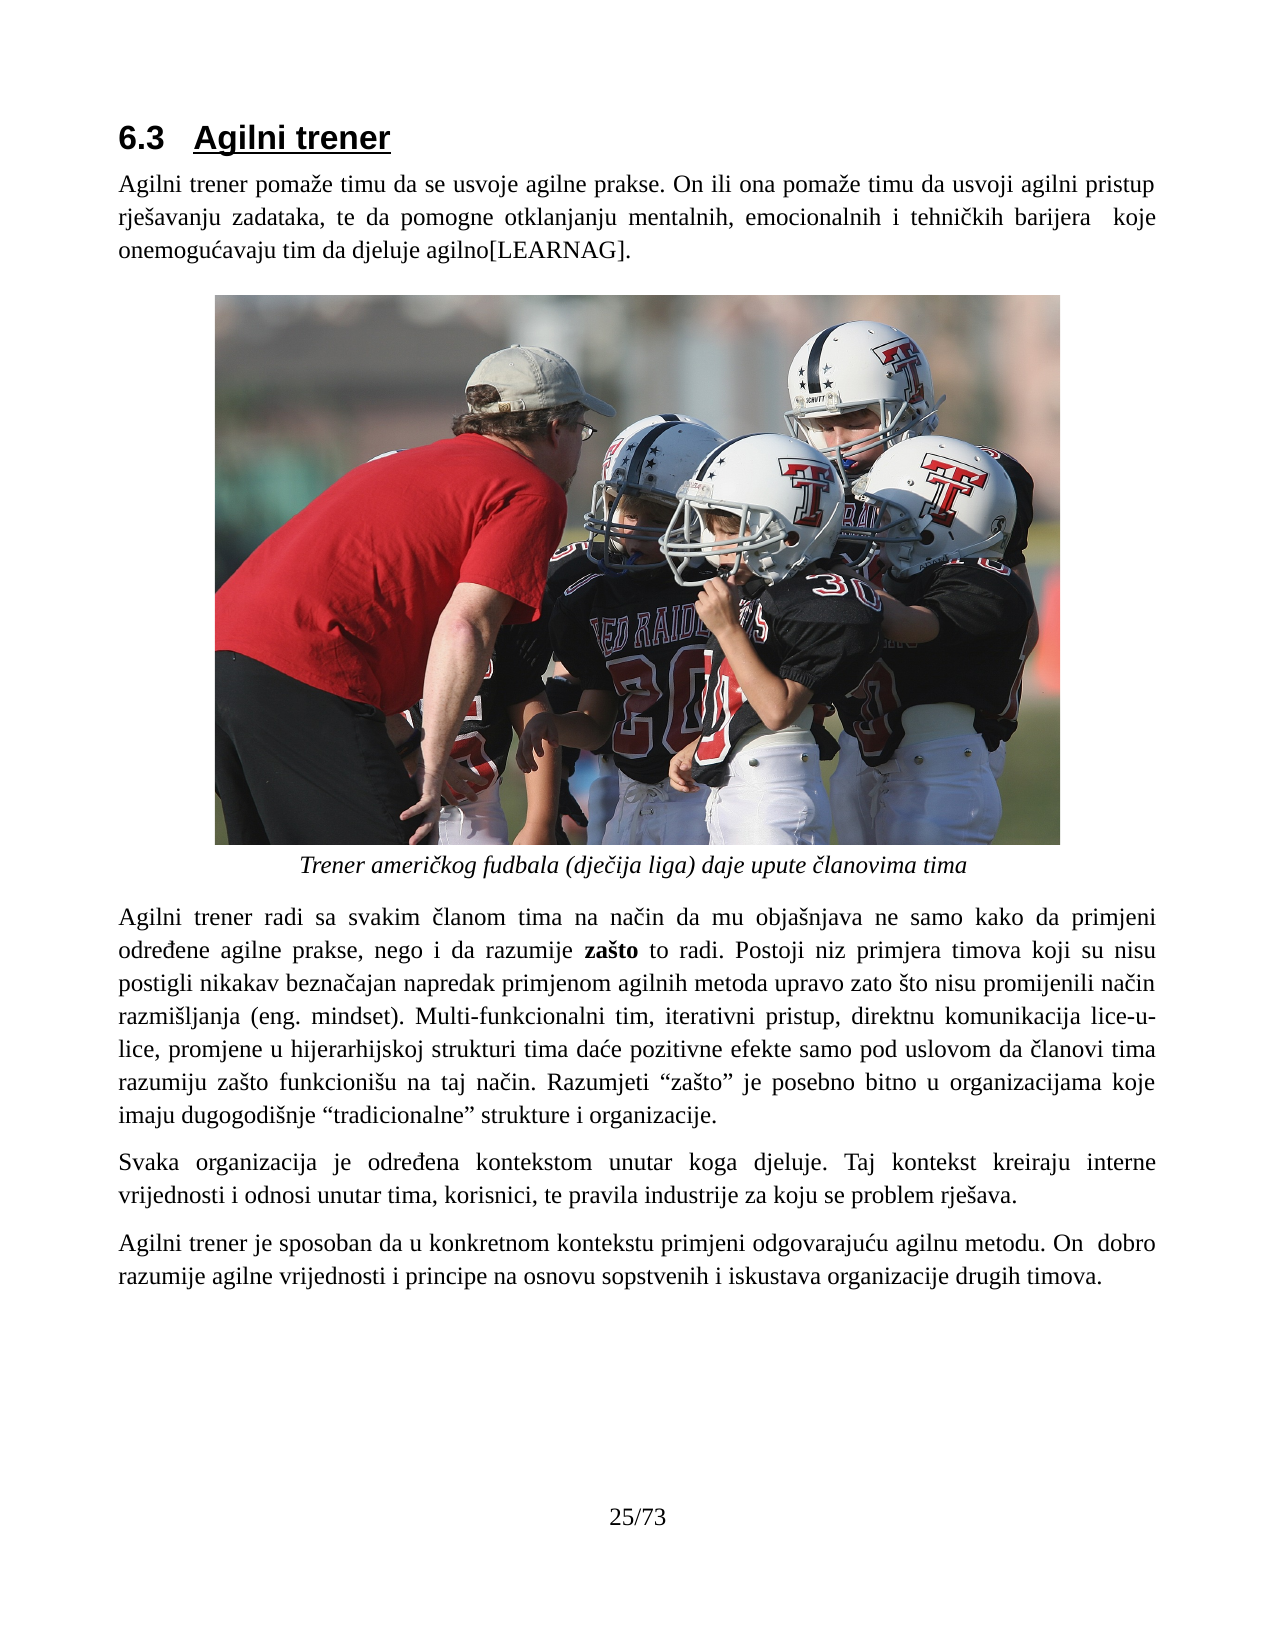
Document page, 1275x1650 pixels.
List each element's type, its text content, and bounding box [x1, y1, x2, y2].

text Agilni trener radi sa svakim članom tima na način da mu objašnjava ne samo kako da primjeni određene agilne prakse, nego i da razumije zašto to radi. Postoji niz primjera timova koji su nisu postigli nikakav beznačajan napredak primjenom agilnih metoda upravo zato što nisu promijenili način razmišljanja (eng. mindset). Multi-funkcionalni tim, iterativni pristup, direktnu komunikacija lice-u-lice, promjene u hijerarhijskoj strukturi tima daće pozitivne efekte samo pod uslovom da članovi tima razumiju zašto funkcionišu na taj način. Razumjeti “zašto” je posebno bitno u organizacijama koje imaju dugogodišnje “tradicionalne” strukture i organizacije. [118, 902, 1157, 1129]
text Trener američkog fudbala (dječija liga) daje upute članovima tima [215, 845, 1060, 878]
text Agilni trener pomaže timu da se usvoje agilne prakse. On ili ona pomaže timu da usvoji agilni pristup rješavanju zadataka, te da pomogne otklanjanju mentalnih, emocionalnih i tehničkih barijera koje onemogućavaju tim da djeluje agilno[LEARNAG]. [118, 169, 1157, 264]
text Svaka organizacija je određena kontekstom unutar koga djeluje. Taj kontekst kreiraju interne vrijednosti i odnosi unutar tima, korisnici, te pravila industrije za koju se problem rješava. [118, 1147, 1157, 1209]
text Agilni trener je sposoban da u konkretnom kontekstu primjeni odgovarajuću agilnu metodu. On dobro razumije agilne vrijednosti i principe na osnovu sopstvenih i iskustava organizacije drugih timova. [118, 1228, 1157, 1290]
picture [214, 295, 1061, 845]
subtitle Agilni trener [118, 118, 1157, 157]
